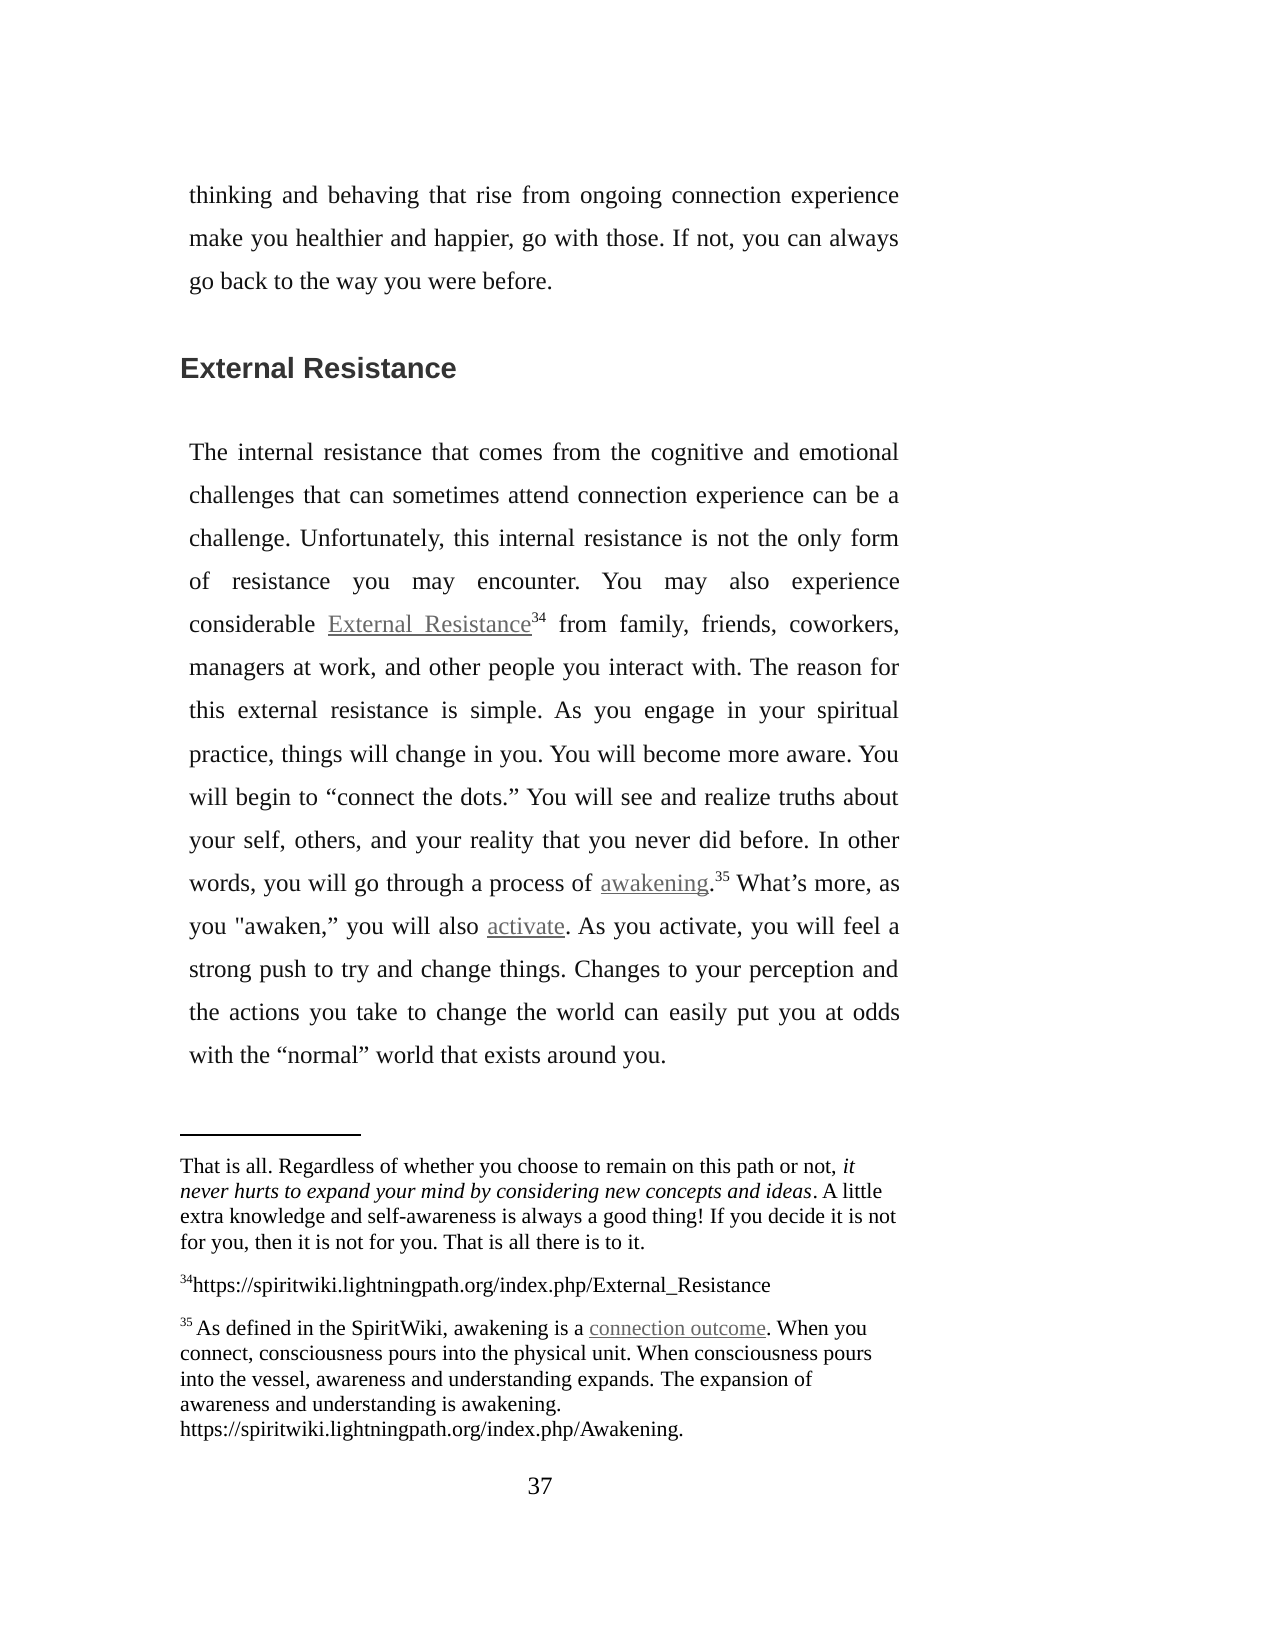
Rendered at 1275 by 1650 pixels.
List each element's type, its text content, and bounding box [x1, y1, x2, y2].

text That is all. Regardless of whether you choose to remain on this path or not, it never hurts to expand your mind by considering new concepts and ideas. A little extra knowledge and self-awareness is always a good thing! If you decide it is not for you, then it is not for you. That is all there is to it. [180, 1153, 900, 1254]
text As defined in the SpiritWiki, awakening is a connection outcome. When you connect, consciousness pours into the physical unit. When consciousness pours into the vessel, awareness and understanding expands. The expansion of awareness and understanding is awakening. https://spiritwiki.lightningpath.org/index.php/Awakening. [562, 1315, 900, 1441]
text https://spiritwiki.lightningpath.org/index.php/External_Resistance [771, 1272, 900, 1297]
text The internal resistance that comes from the cognitive and emotional challenges that can sometimes attend connection experience can be a challenge. Unfortunately, this internal resistance is not the only form of resistance you may encounter. You may also experience considerable External Resistance from family, friends, coworkers, managers at work, and other people you interact with. The reason for this external resistance is simple. As you engage in your spiritual practice, things will change in you. You will become more aware. You will begin to “connect the dots.” You will see and realize truths about your self, others, and your reality that you never did before. In other words, you will go through a process of awakening. What’s more, as you "awaken,” you will also activate. As you activate, you will feel a strong push to try and change things. Changes to your perception and the actions you take to change the world can easily put you at odds with the “normal” world that exists around you. [189, 437, 900, 1069]
text thinking and behaving that rise from ongoing connection experience make you healthier and happier, go with those. If not, you can always go back to the way you were before. [189, 180, 900, 295]
subtitle External Resistance [180, 351, 900, 385]
